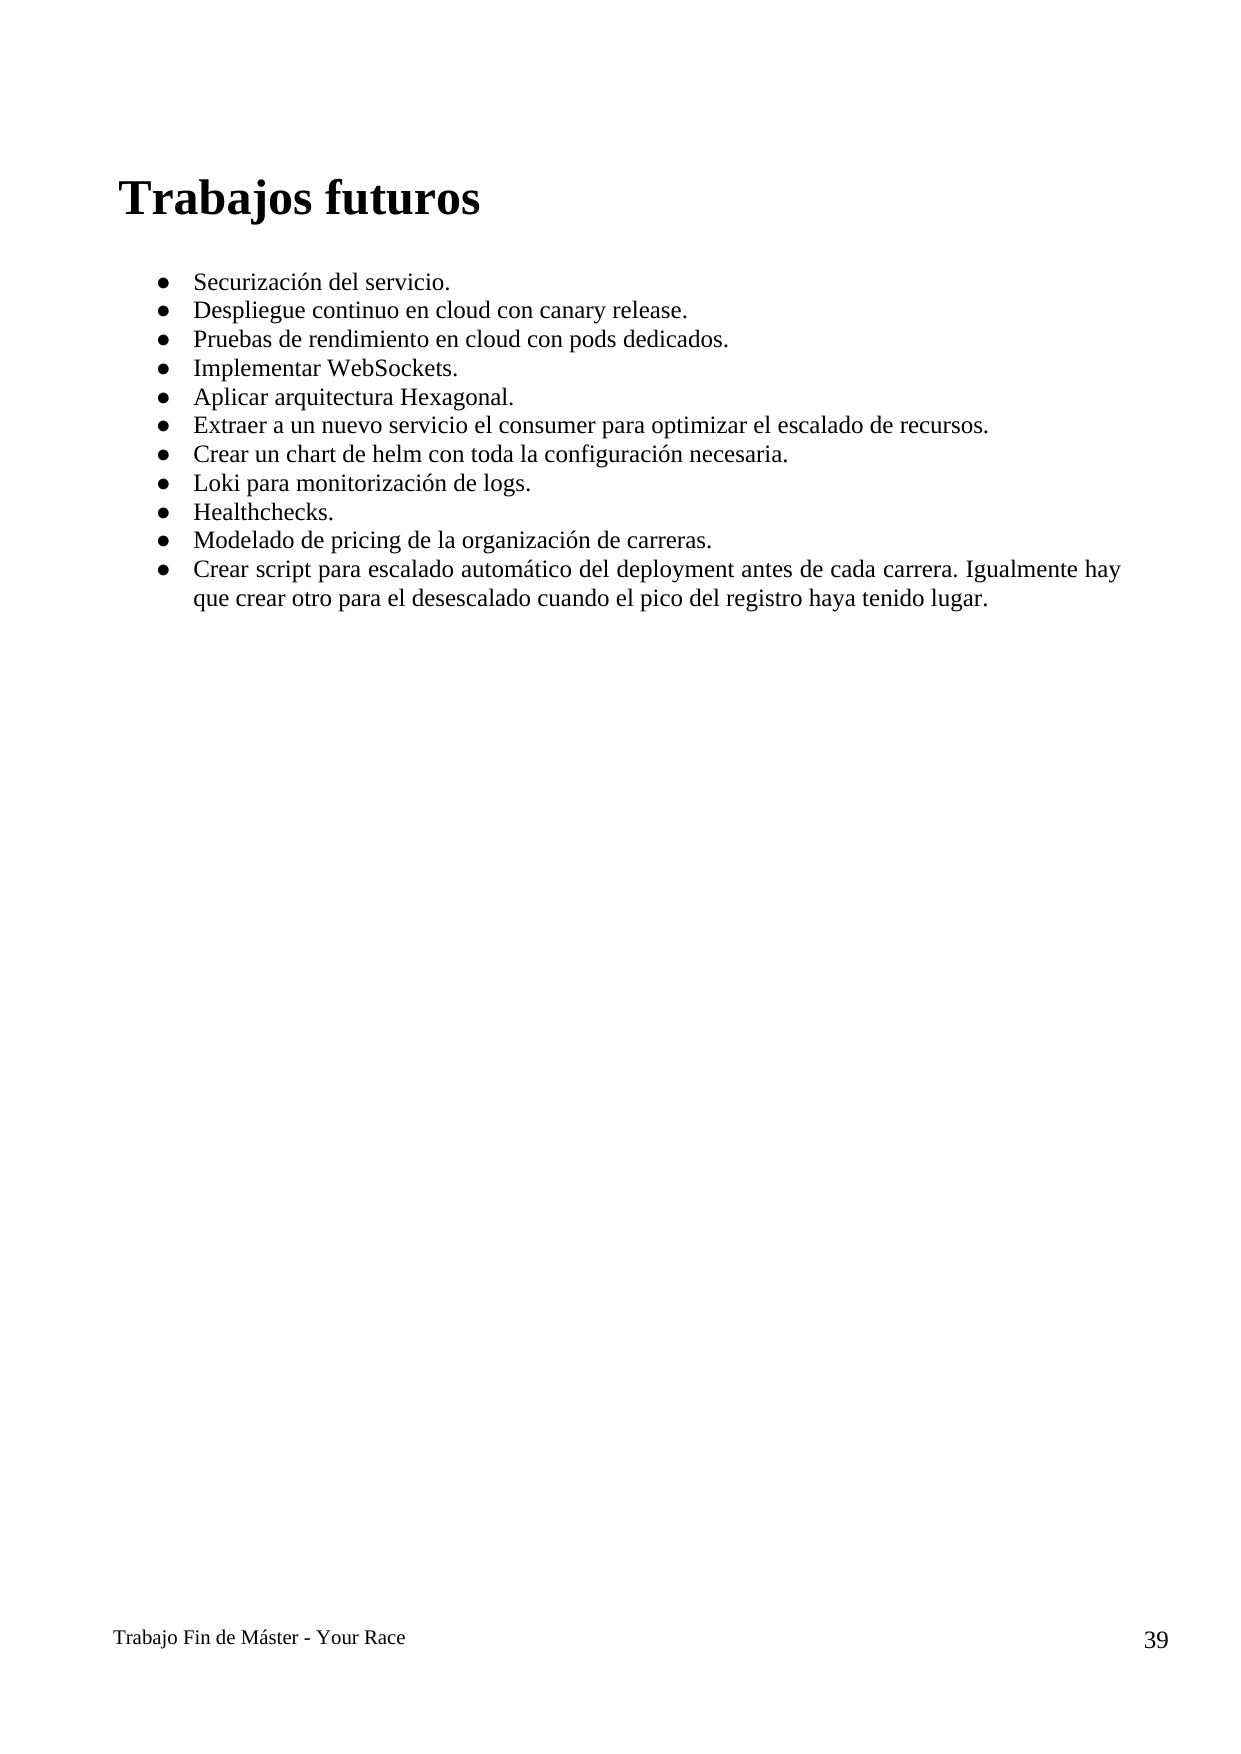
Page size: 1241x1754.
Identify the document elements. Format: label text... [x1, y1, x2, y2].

list Pruebas de rendimiento en cloud con pods dedicados. [156, 324, 1122, 353]
list Healthchecks. [156, 497, 1122, 526]
list Aplicar arquitectura Hexagonal. [156, 382, 1122, 411]
list Securización del servicio. [156, 267, 1122, 296]
list Modelado de pricing de la organización de carreras. [156, 526, 1122, 554]
list Extraer a un nuevo servicio el consumer para optimizar el escalado de recursos. [156, 411, 1122, 439]
list Despliegue continuo en cloud con canary release. [156, 296, 1122, 324]
subtitle Trabajos futuros [118, 168, 1122, 226]
list Crear un chart de helm con toda la configuración necesaria. [156, 439, 1122, 468]
list Loki para monitorización de logs. [156, 468, 1122, 497]
list Crear script para escalado automático del deployment antes de cada carrera. Igualmente hay que crear otro para el desescalado cuando el pico del registro haya tenido lugar. [156, 554, 1122, 612]
list Implementar WebSockets. [156, 353, 1122, 382]
